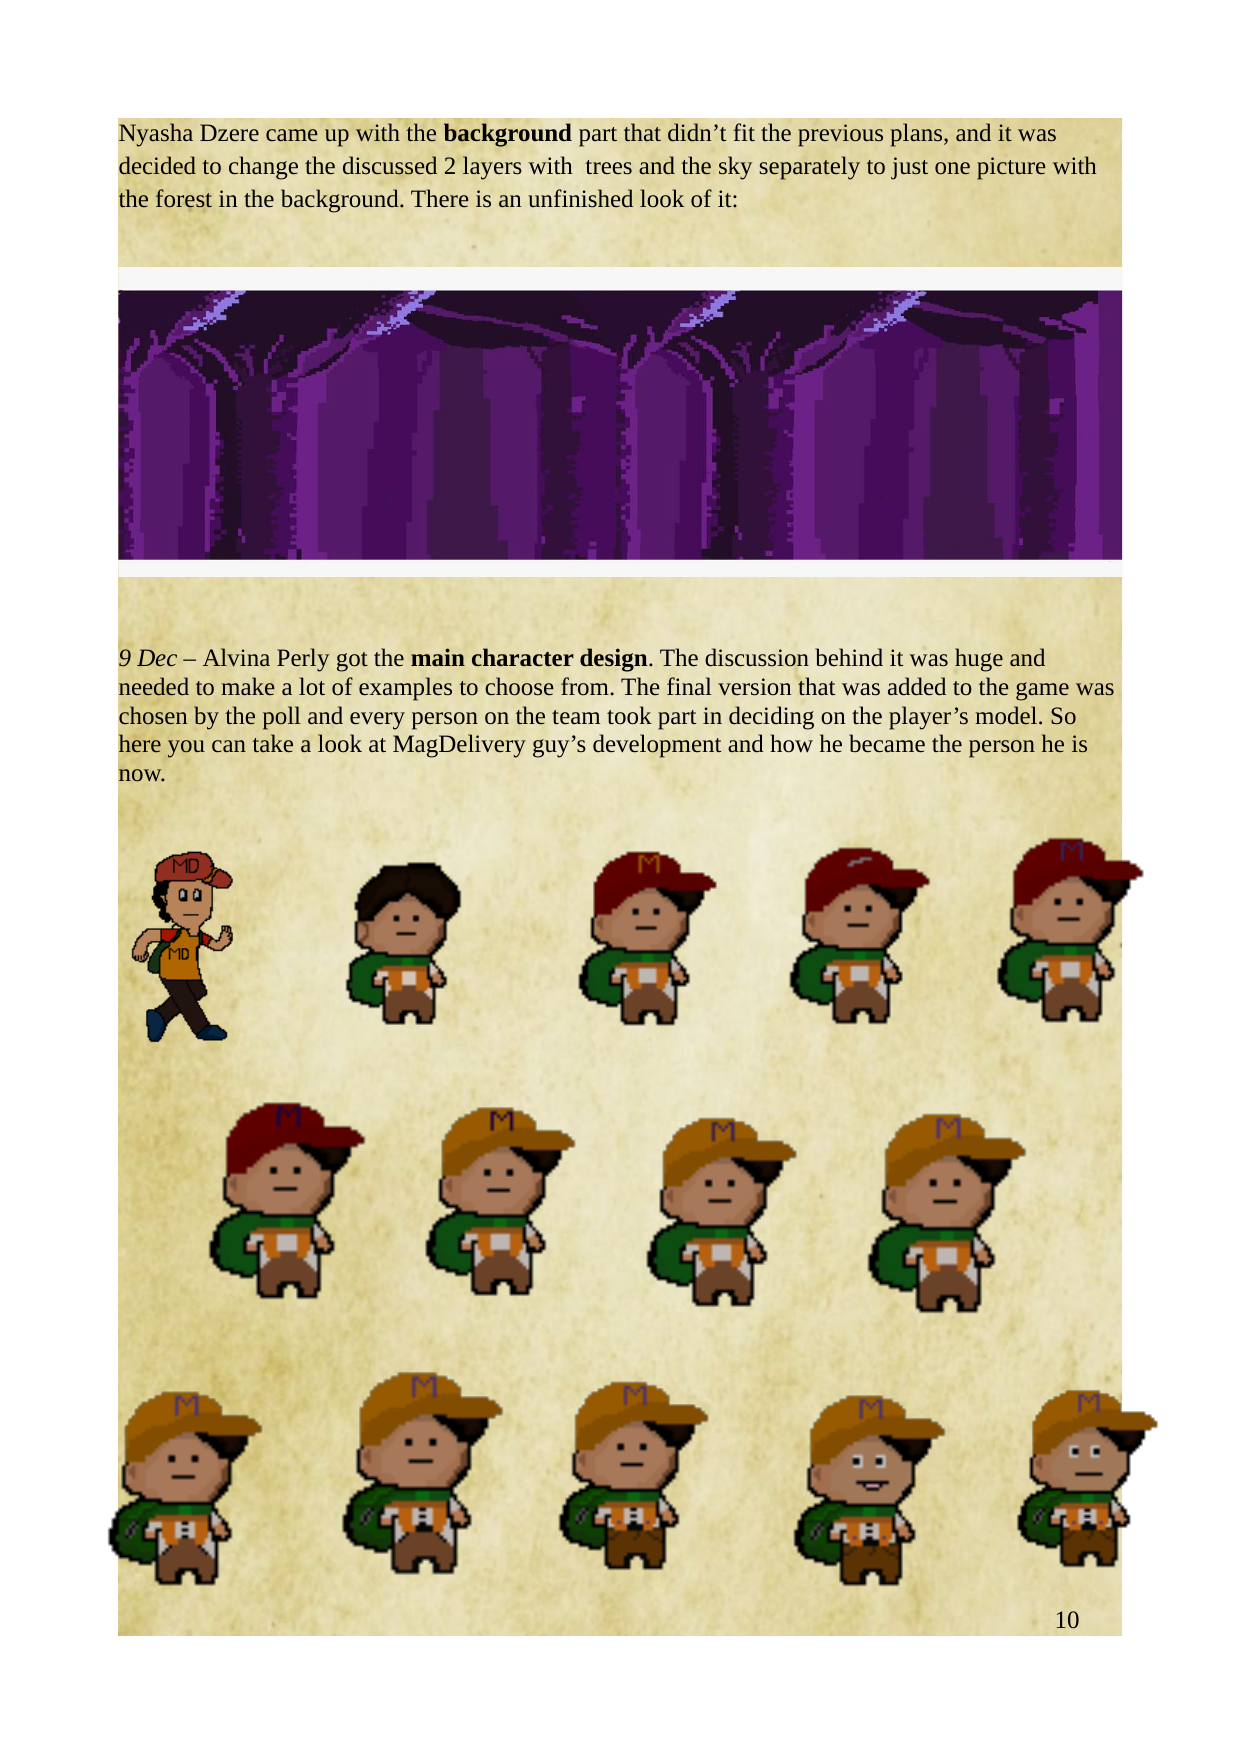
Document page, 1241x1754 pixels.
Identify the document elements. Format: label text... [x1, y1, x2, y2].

subtitle 9 Dec – Alvina Perly got the main character design. The discussion behind it was huge and needed to make a lot of examples to choose from. The final version that was added to the game was chosen by the poll and every person on the team took part in deciding on the player’s model. So here you can take a look at MagDelivery guy’s development and how he became the person he is now. [118, 643, 1122, 787]
picture [118, 267, 1123, 643]
picture [125, 823, 210, 1073]
text Nyasha Dzere came up with the background part that didn’t fit the previous plans, and it was decided to change the discussed 2 layers with trees and the sky separately to just one picture with the forest in the background. There is an unfinished look of it: [118, 118, 1122, 213]
picture [352, 1361, 450, 1615]
picture [1030, 1392, 1123, 1661]
picture [801, 1381, 890, 1606]
picture [1022, 883, 1098, 1072]
picture [570, 1372, 665, 1608]
picture [117, 1379, 211, 1615]
picture [207, 787, 1021, 1344]
